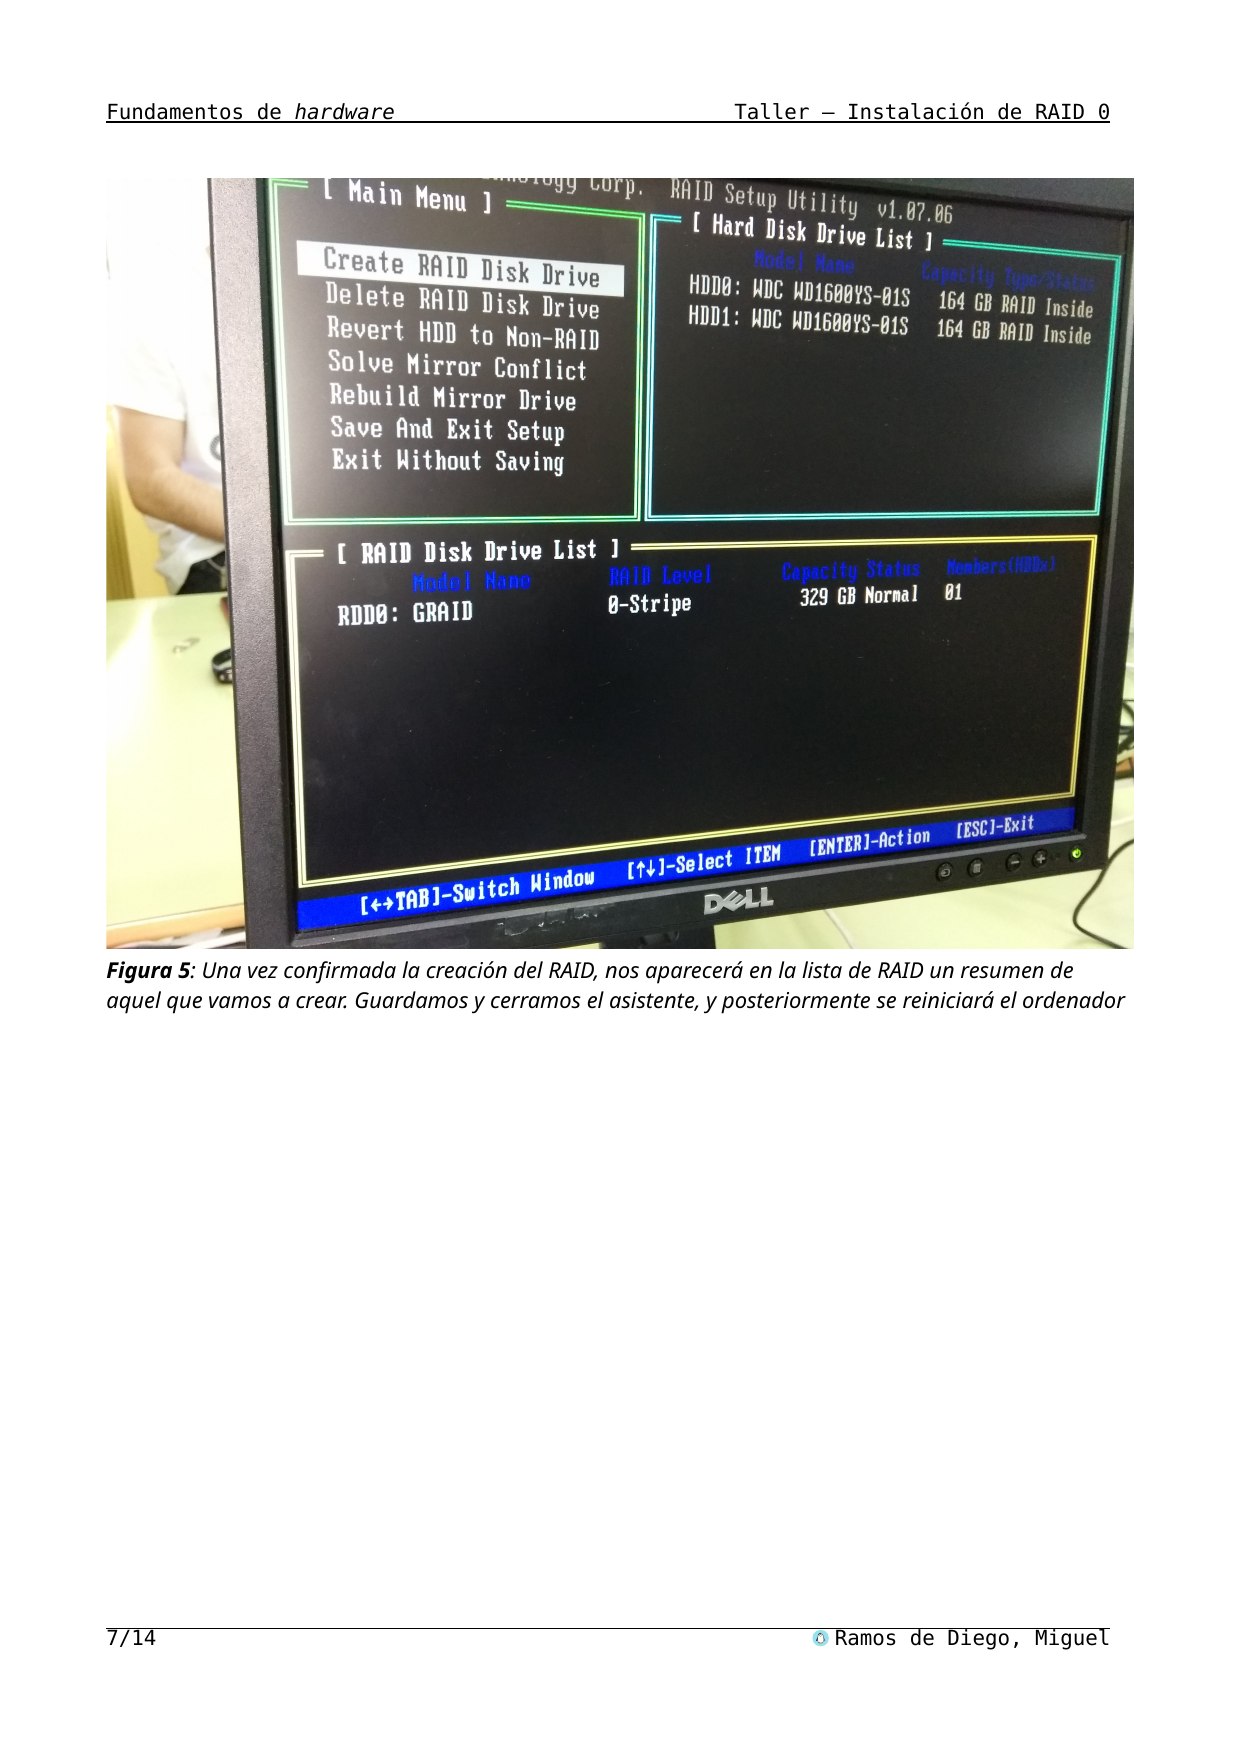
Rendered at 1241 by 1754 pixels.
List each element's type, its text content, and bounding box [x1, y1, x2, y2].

picture [106, 178, 1134, 949]
text Figura 5: Una vez confirmada la creación del RAID, nos aparecerá en la lista de RAID un resumen de aquel que vamos a crear. Guardamos y cerramos el asistente, y posteriormente se reiniciará el ordenador [106, 949, 1134, 1015]
